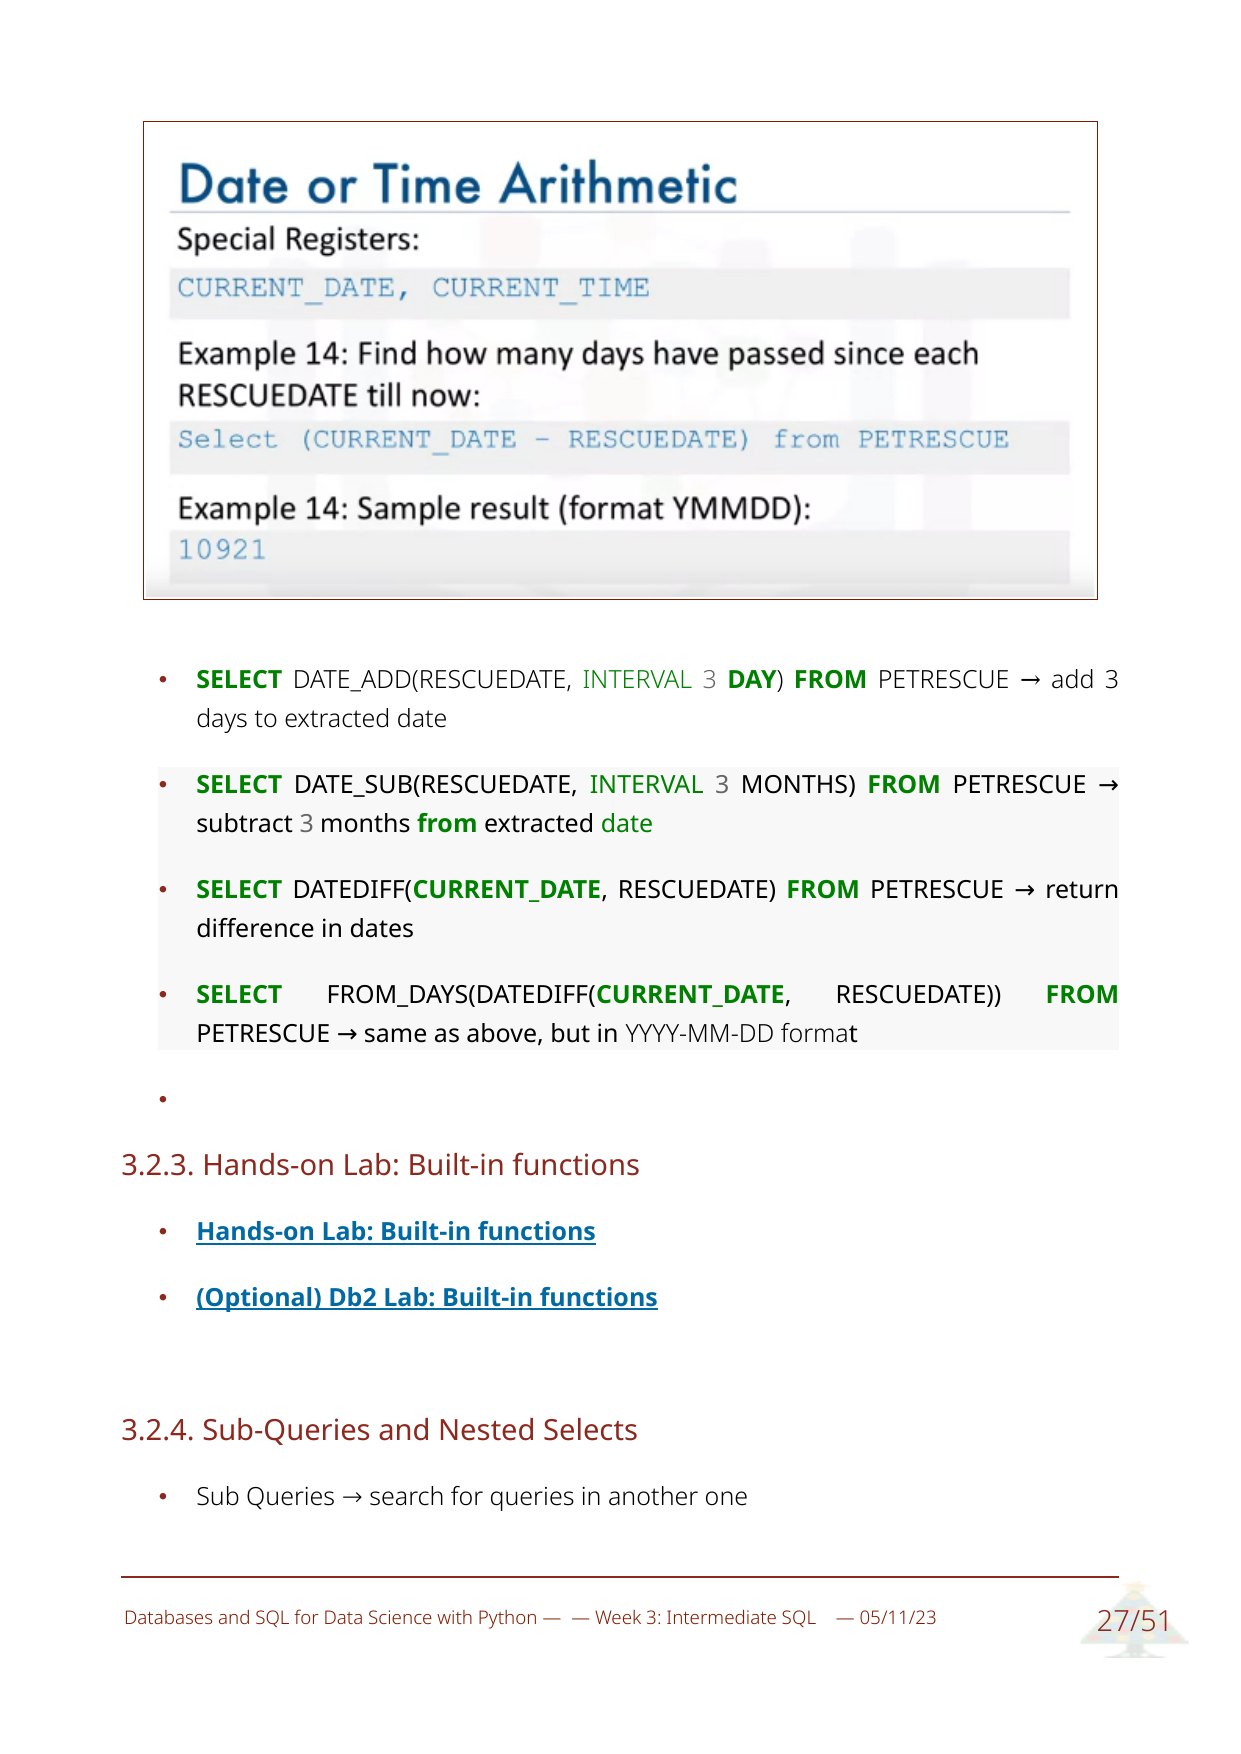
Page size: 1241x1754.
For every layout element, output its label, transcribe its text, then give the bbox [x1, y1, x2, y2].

list SELECT FROM_DAYS(DATEDIFF(CURRENT_DATE, RESCUEDATE)) FROM PETRESCUE → same as above, but in YYYY-MM-DD format [158, 977, 1119, 1050]
list (Optional) Db2 Lab: Built-in functions [158, 1280, 1119, 1314]
picture [146, 124, 1095, 597]
list SELECT DATE_SUB(RESCUEDATE, INTERVAL 3 MONTHS) FROM PETRESCUE → subtract 3 months from extracted date [158, 767, 1119, 840]
list Hands-on Lab: Built-in functions [158, 1214, 1119, 1248]
subtitle Hands-on Lab: Built-in functions [121, 1144, 1119, 1184]
subtitle Sub-Queries and Nested Selects [121, 1409, 1119, 1449]
list Sub Queries → search for queries in another one [158, 1479, 1119, 1513]
list SELECT DATE_ADD(RESCUEDATE, INTERVAL 3 DAY) FROM PETRESCUE → add 3 days to extracted date [158, 662, 1119, 735]
list SELECT DATEDIFF(CURRENT_DATE, RESCUEDATE) FROM PETRESCUE → return difference in dates [158, 872, 1119, 945]
